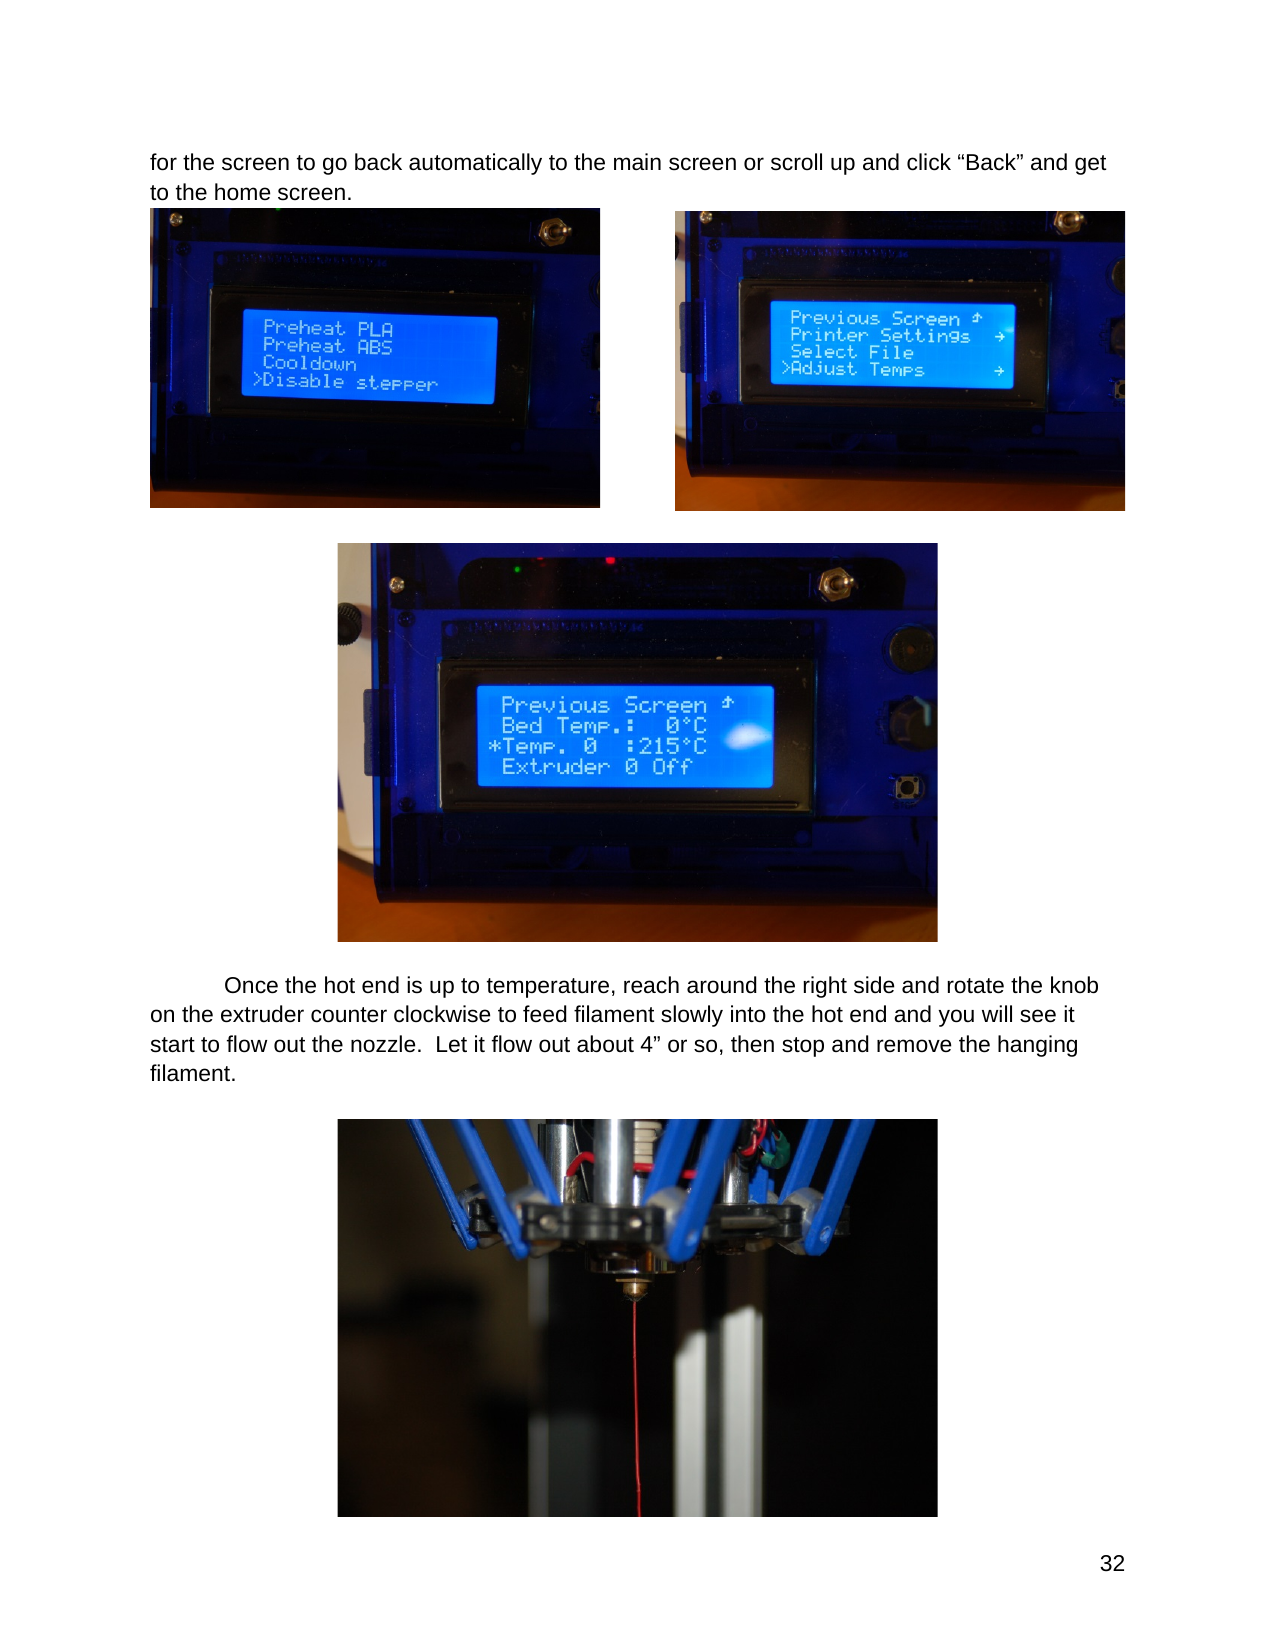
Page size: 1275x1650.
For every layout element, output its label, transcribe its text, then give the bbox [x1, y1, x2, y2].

picture [675, 211, 1125, 511]
picture [337, 1119, 938, 1517]
picture [337, 543, 938, 942]
text for the screen to go back automatically to the main screen or scroll up and click “Back” and get to the home screen. [150, 150, 1125, 205]
text Once the hot end is up to temperature, reach around the right side and rotate the knob on the extruder counter clockwise to feed filament slowly into the hot end and you will see it start to flow out the nozzle. Let it flow out about 4” or so, then stop and remove the hanging filament. [150, 972, 1125, 1086]
picture [150, 208, 600, 508]
